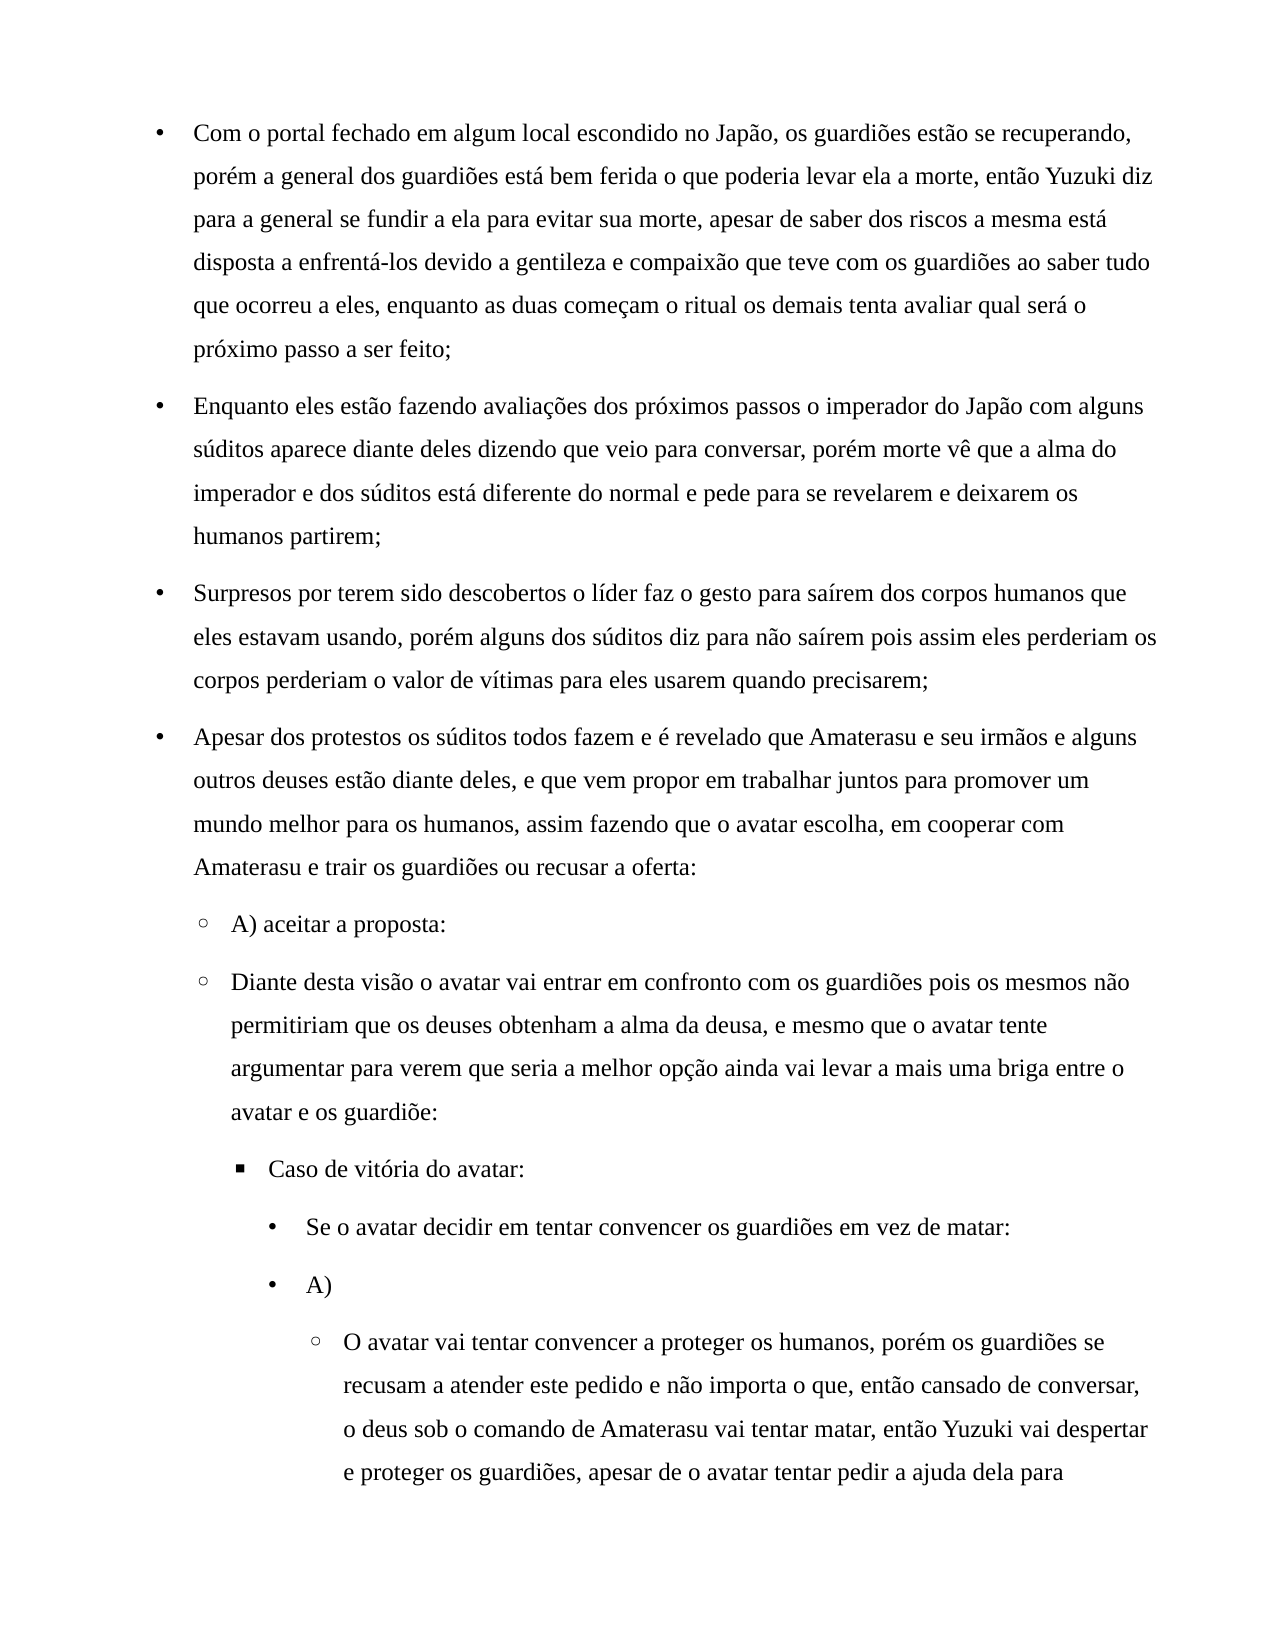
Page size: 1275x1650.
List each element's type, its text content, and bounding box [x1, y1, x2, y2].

list Apesar dos protestos os súditos todos fazem e é revelado que Amaterasu e seu irmãos e alguns outros deuses estão diante deles, e que vem propor em trabalhar juntos para promover um mundo melhor para os humanos, assim fazendo que o avatar escolha, em cooperar com Amaterasu e trair os guardiões ou recusar a oferta: [156, 722, 1157, 881]
list Caso de vitória do avatar: [231, 1154, 1157, 1183]
list Com o portal fechado em algum local escondido no Japão, os guardiões estão se recuperando, porém a general dos guardiões está bem ferida o que poderia levar ela a morte, então Yuzuki diz para a general se fundir a ela para evitar sua morte, apesar de saber dos riscos a mesma está disposta a enfrentá-los devido a gentileza e compaixão que teve com os guardiões ao saber tudo que ocorreu a eles, enquanto as duas começam o ritual os demais tenta avaliar qual será o próximo passo a ser feito; [156, 118, 1157, 362]
list Se o avatar decidir em tentar convencer os guardiões em vez de matar: [268, 1212, 1157, 1241]
list A) aceitar a proposta: [193, 909, 1157, 938]
list O avatar vai tentar convencer a proteger os humanos, porém os guardiões se recusam a atender este pedido e não importa o que, então cansado de conversar, o deus sob o comando de Amaterasu vai tentar matar, então Yuzuki vai despertar e proteger os guardiões, apesar de o avatar tentar pedir a ajuda dela para [306, 1327, 1157, 1486]
list A) [268, 1270, 1157, 1298]
list Enquanto eles estão fazendo avaliações dos próximos passos o imperador do Japão com alguns súditos aparece diante deles dizendo que veio para conversar, porém morte vê que a alma do imperador e dos súditos está diferente do normal e pede para se revelarem e deixarem os humanos partirem; [156, 391, 1157, 549]
list Surpresos por terem sido descobertos o líder faz o gesto para saírem dos corpos humanos que eles estavam usando, porém alguns dos súditos diz para não saírem pois assim eles perderiam os corpos perderiam o valor de vítimas para eles usarem quando precisarem; [156, 578, 1157, 693]
list Diante desta visão o avatar vai entrar em confronto com os guardiões pois os mesmos não permitiriam que os deuses obtenham a alma da deusa, e mesmo que o avatar tente argumentar para verem que seria a melhor opção ainda vai levar a mais uma briga entre o avatar e os guardiõe: [193, 967, 1157, 1125]
